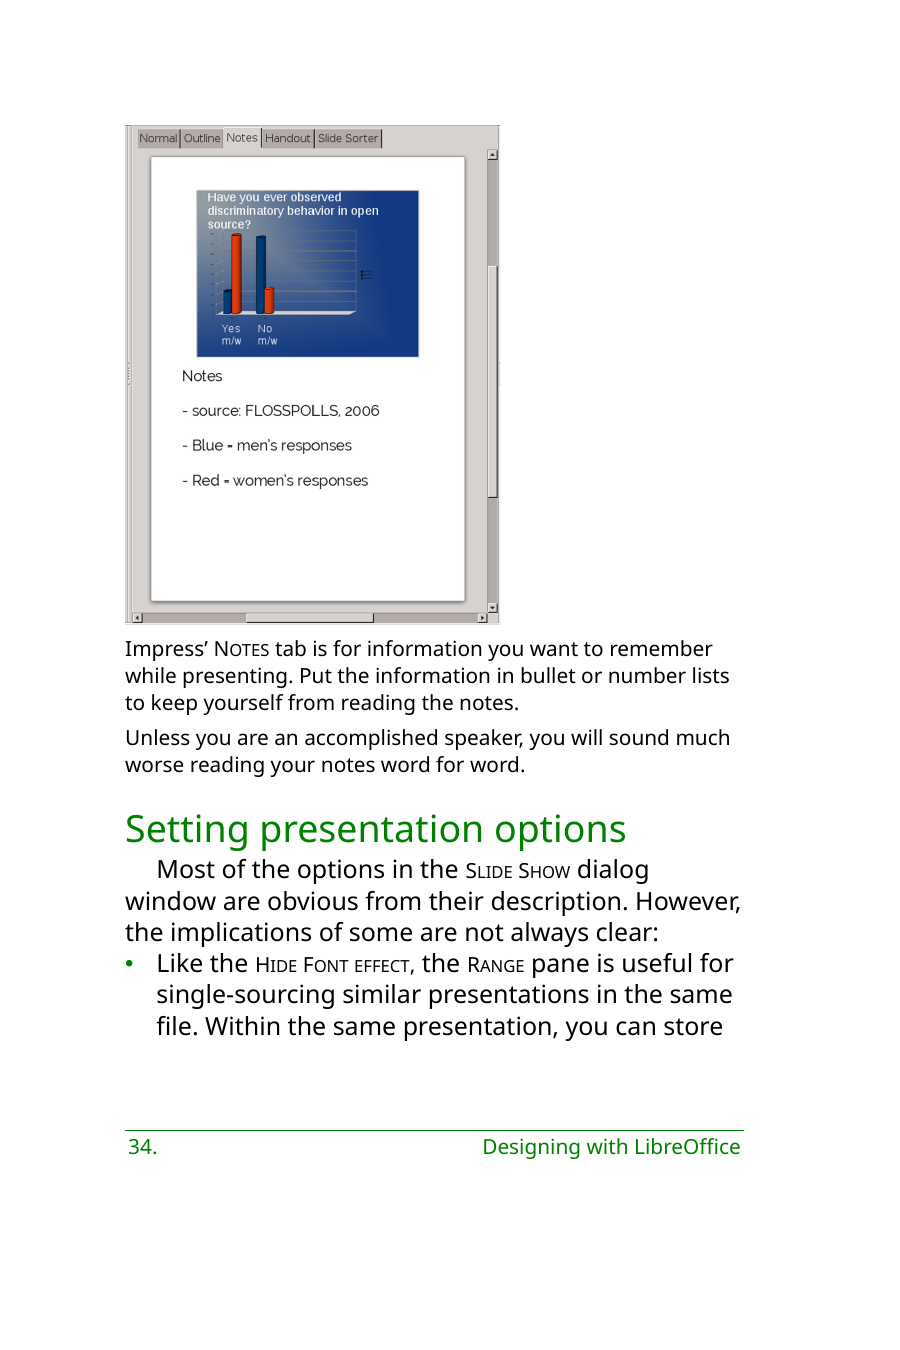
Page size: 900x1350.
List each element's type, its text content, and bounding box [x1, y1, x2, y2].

text Most of the options in the Slide Show dialog window are obvious from their description. However, the implications of some are not always clear: [125, 854, 744, 948]
picture [125, 125, 501, 625]
list Like the Hide Font effect, the Range pane is useful for single-sourcing similar presentations in the same file. Within the same presentation, you can store [125, 948, 744, 1041]
table_header [501, 125, 744, 624]
subtitle Setting presentation options [125, 803, 744, 854]
table_cell Impress’ Notes tab is for information you want to remember while presenting. Put the information in bullet or number lists to keep yourself from reading the notes. Unless you are an accomplished speaker, you will sound much worse reading your notes word for word. [125, 627, 744, 778]
